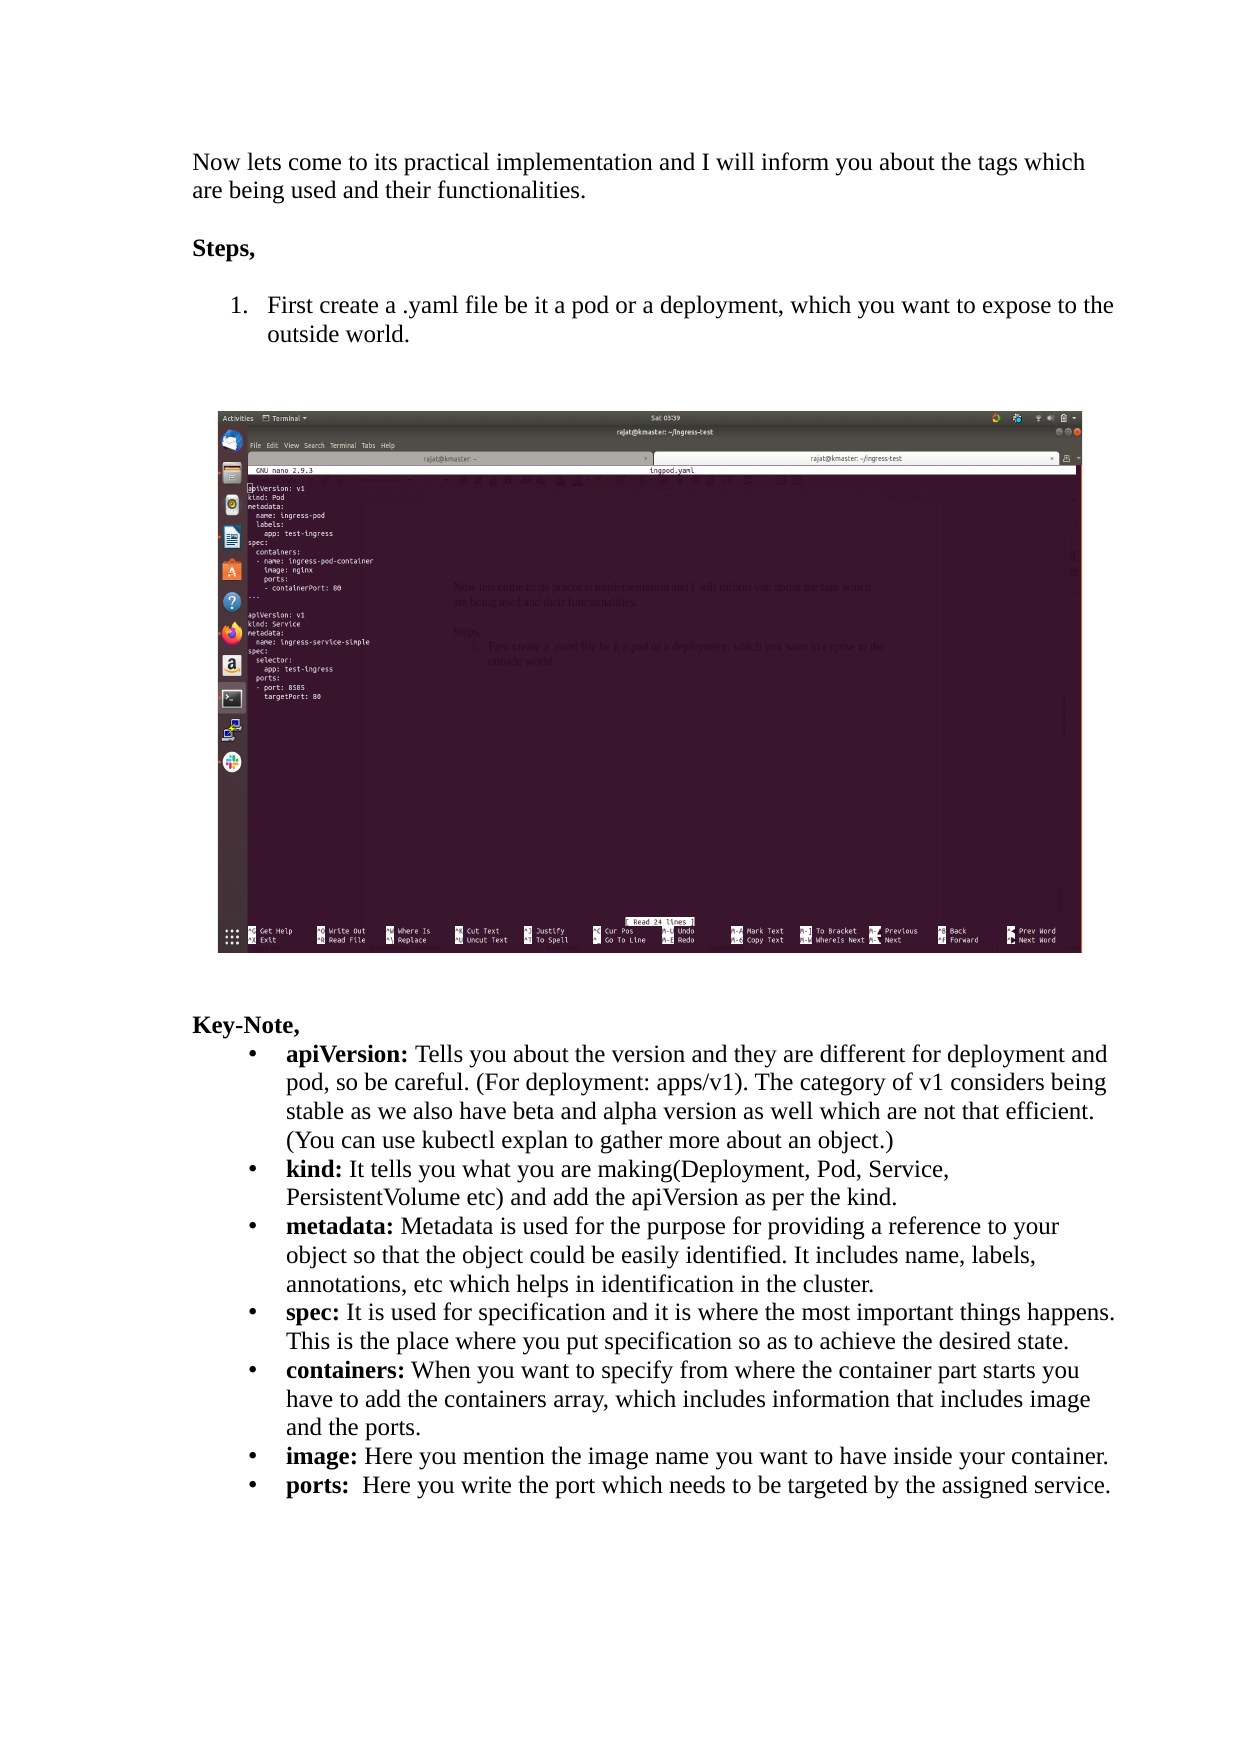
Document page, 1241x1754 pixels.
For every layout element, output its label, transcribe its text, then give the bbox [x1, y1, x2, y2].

list image: Here you mention the image name you want to have inside your container. [248, 1441, 1122, 1470]
list containers: When you want to specify from where the container part starts you have to add the containers array, which includes information that includes image and the ports. [248, 1355, 1122, 1441]
picture [217, 411, 1083, 953]
list kind: It tells you what you are making(Deployment, Pod, Service, PersistentVolume etc) and add the apiVersion as per the kind. [248, 1154, 1122, 1211]
text Key-Note, [118, 1010, 1122, 1039]
list apiVersion: Tells you about the version and they are different for deployment and pod, so be careful. (For deployment: apps/v1). The category of v1 considers being stable as we also have beta and alpha version as well which are not that efficient. [248, 1039, 1122, 1125]
list metadata: Metadata is used for the purpose for providing a reference to your object so that the object could be easily identified. It includes name, labels, annotations, etc which helps in identification in the cluster. [248, 1211, 1122, 1297]
list (You can use kubectl explan to gather more about an object.) [248, 1125, 1122, 1154]
list spec: It is used for specification and it is where the most important things happens. This is the place where you put specification so as to achieve the desired state. [248, 1297, 1122, 1355]
text Steps, [118, 233, 1122, 262]
text Now lets come to its practical implementation and I will inform you about the tags which are being used and their functionalities. [118, 147, 1122, 204]
list First create a .yaml file be it a pod or a deployment, which you want to expose to the outside world. [229, 291, 1122, 348]
list ports: Here you write the port which needs to be targeted by the assigned service. [248, 1470, 1122, 1499]
